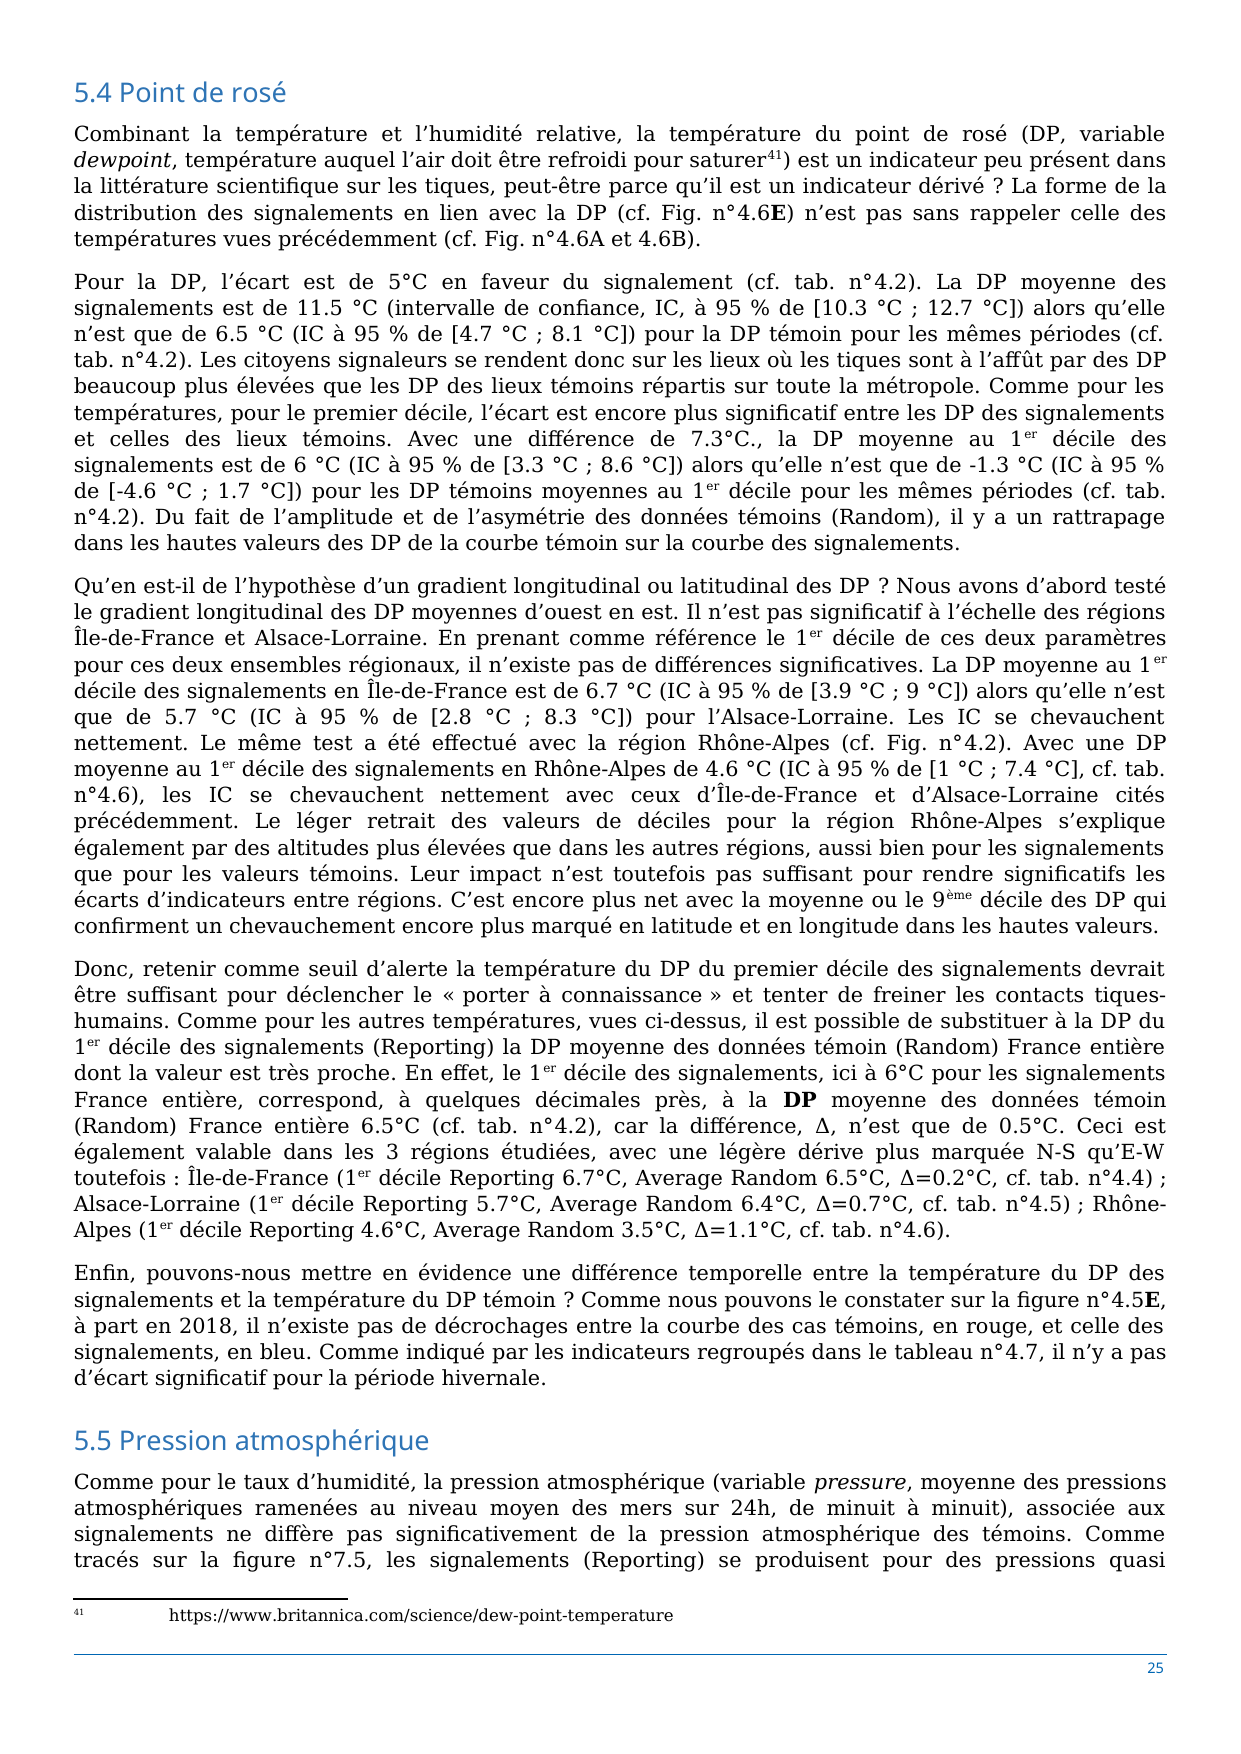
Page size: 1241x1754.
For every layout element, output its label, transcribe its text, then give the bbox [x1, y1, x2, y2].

text Combinant la température et l’humidité relative, la température du point de rosé (DP, variable dewpoint, température auquel l’air doit être refroidi pour saturer) est un indicateur peu présent dans la littérature scientifique sur les tiques, peut-être parce qu’il est un indicateur dérivé ? La forme de la distribution des signalements en lien avec la DP (cf. Fig. n°4.6E) n’est pas sans rappeler celle des températures vues précédemment (cf. Fig. n°4.6A et 4.6B). [73, 122, 1167, 251]
text Pour la DP, l’écart est de 5°C en faveur du signalement (cf. tab. n°4.2). La DP moyenne des signalements est de 11.5 °C (intervalle de confiance, IC, à 95 % de [10.3 °C ; 12.7 °C]) alors qu’elle n’est que de 6.5 °C (IC à 95 % de [4.7 °C ; 8.1 °C]) pour la DP témoin pour les mêmes périodes (cf. tab. n°4.2). Les citoyens signaleurs se rendent donc sur les lieux où les tiques sont à l’affût par des DP beaucoup plus élevées que les DP des lieux témoins répartis sur toute la métropole. Comme pour les températures, pour le premier décile, l’écart est encore plus significatif entre les DP des signalements et celles des lieux témoins. Avec une différence de 7.3°C., la DP moyenne au 1er décile des signalements est de 6 °C (IC à 95 % de [3.3 °C ; 8.6 °C]) alors qu’elle n’est que de -1.3 °C (IC à 95 % de [-4.6 °C ; 1.7 °C]) pour les DP témoins moyennes au 1er décile pour les mêmes périodes (cf. tab. n°4.2). Du fait de l’amplitude et de l’asymétrie des données témoins (Random), il y a un rattrapage dans les hautes valeurs des DP de la courbe témoin sur la courbe des signalements. [73, 270, 1167, 556]
subtitle 5.4 Point de rosé [73, 73, 1167, 110]
text Enfin, pouvons-nous mettre en évidence une différence temporelle entre la température du DP des signalements et la température du DP témoin ? Comme nous pouvons le constater sur la figure n°4.5E, à part en 2018, il n’existe pas de décrochages entre la courbe des cas témoins, en rouge, et celle des signalements, en bleu. Comme indiqué par les indicateurs regroupés dans le tableau n°4.7, il n’y a pas d’écart significatif pour la période hivernale. [73, 1261, 1167, 1390]
subtitle 5.5 Pression atmosphérique [73, 1421, 1167, 1458]
text Qu’en est-il de l’hypothèse d’un gradient longitudinal ou latitudinal des DP ? Nous avons d’abord testé le gradient longitudinal des DP moyennes d’ouest en est. Il n’est pas significatif à l’échelle des régions Île-de-France et Alsace-Lorraine. En prenant comme référence le 1er décile de ces deux paramètres pour ces deux ensembles régionaux, il n’existe pas de différences significatives. La DP moyenne au 1er décile des signalements en Île-de-France est de 6.7 °C (IC à 95 % de [3.9 °C ; 9 °C]) alors qu’elle n’est que de 5.7 °C (IC à 95 % de [2.8 °C ; 8.3 °C]) pour l’Alsace-Lorraine. Les IC se chevauchent nettement. Le même test a été effectué avec la région Rhône-Alpes (cf. Fig. n°4.2). Avec une DP moyenne au 1er décile des signalements en Rhône-Alpes de 4.6 °C (IC à 95 % de [1 °C ; 7.4 °C], cf. tab. n°4.6), les IC se chevauchent nettement avec ceux d’Île-de-France et d’Alsace-Lorraine cités précédemment. Le léger retrait des valeurs de déciles pour la région Rhône-Alpes s’explique également par des altitudes plus élevées que dans les autres régions, aussi bien pour les signalements que pour les valeurs témoins. Leur impact n’est toutefois pas suffisant pour rendre significatifs les écarts d’indicateurs entre régions. C’est encore plus net avec la moyenne ou le 9ème décile des DP qui confirment un chevauchement encore plus marqué en latitude et en longitude dans les hautes valeurs. [73, 574, 1167, 938]
text Donc, retenir comme seuil d’alerte la température du DP du premier décile des signalements devrait être suffisant pour déclencher le « porter à connaissance » et tenter de freiner les contacts tiques-humains. Comme pour les autres températures, vues ci-dessus, il est possible de substituer à la DP du 1er décile des signalements (Reporting) la DP moyenne des données témoin (Random) France entière dont la valeur est très proche. En effet, le 1er décile des signalements, ici à 6°C pour les signalements France entière, correspond, à quelques décimales près, à la DP moyenne des données témoin (Random) France entière 6.5°C (cf. tab. n°4.2), car la différence, Δ, n’est que de 0.5°C. Ceci est également valable dans les 3 régions étudiées, avec une légère dérive plus marquée N-S qu’E-W toutefois : Île-de-France (1er décile Reporting 6.7°C, Average Random 6.5°C, Δ=0.2°C, cf. tab. n°4.4) ; Alsace-Lorraine (1er décile Reporting 5.7°C, Average Random 6.4°C, Δ=0.7°C, cf. tab. n°4.5) ; Rhône-Alpes (1er décile Reporting 4.6°C, Average Random 3.5°C, Δ=1.1°C, cf. tab. n°4.6). [73, 957, 1167, 1243]
text Comme pour le taux d’humidité, la pression atmosphérique (variable pressure, moyenne des pressions atmosphériques ramenées au niveau moyen des mers sur 24h, de minuit à minuit), associée aux signalements ne diffère pas significativement de la pression atmosphérique des témoins. Comme tracés sur la figure n°7.5, les signalements (Reporting) se produisent pour des pressions quasi [73, 1470, 1167, 1572]
text https://www.britannica.com/science/dew-point-temperature [73, 1606, 1167, 1625]
